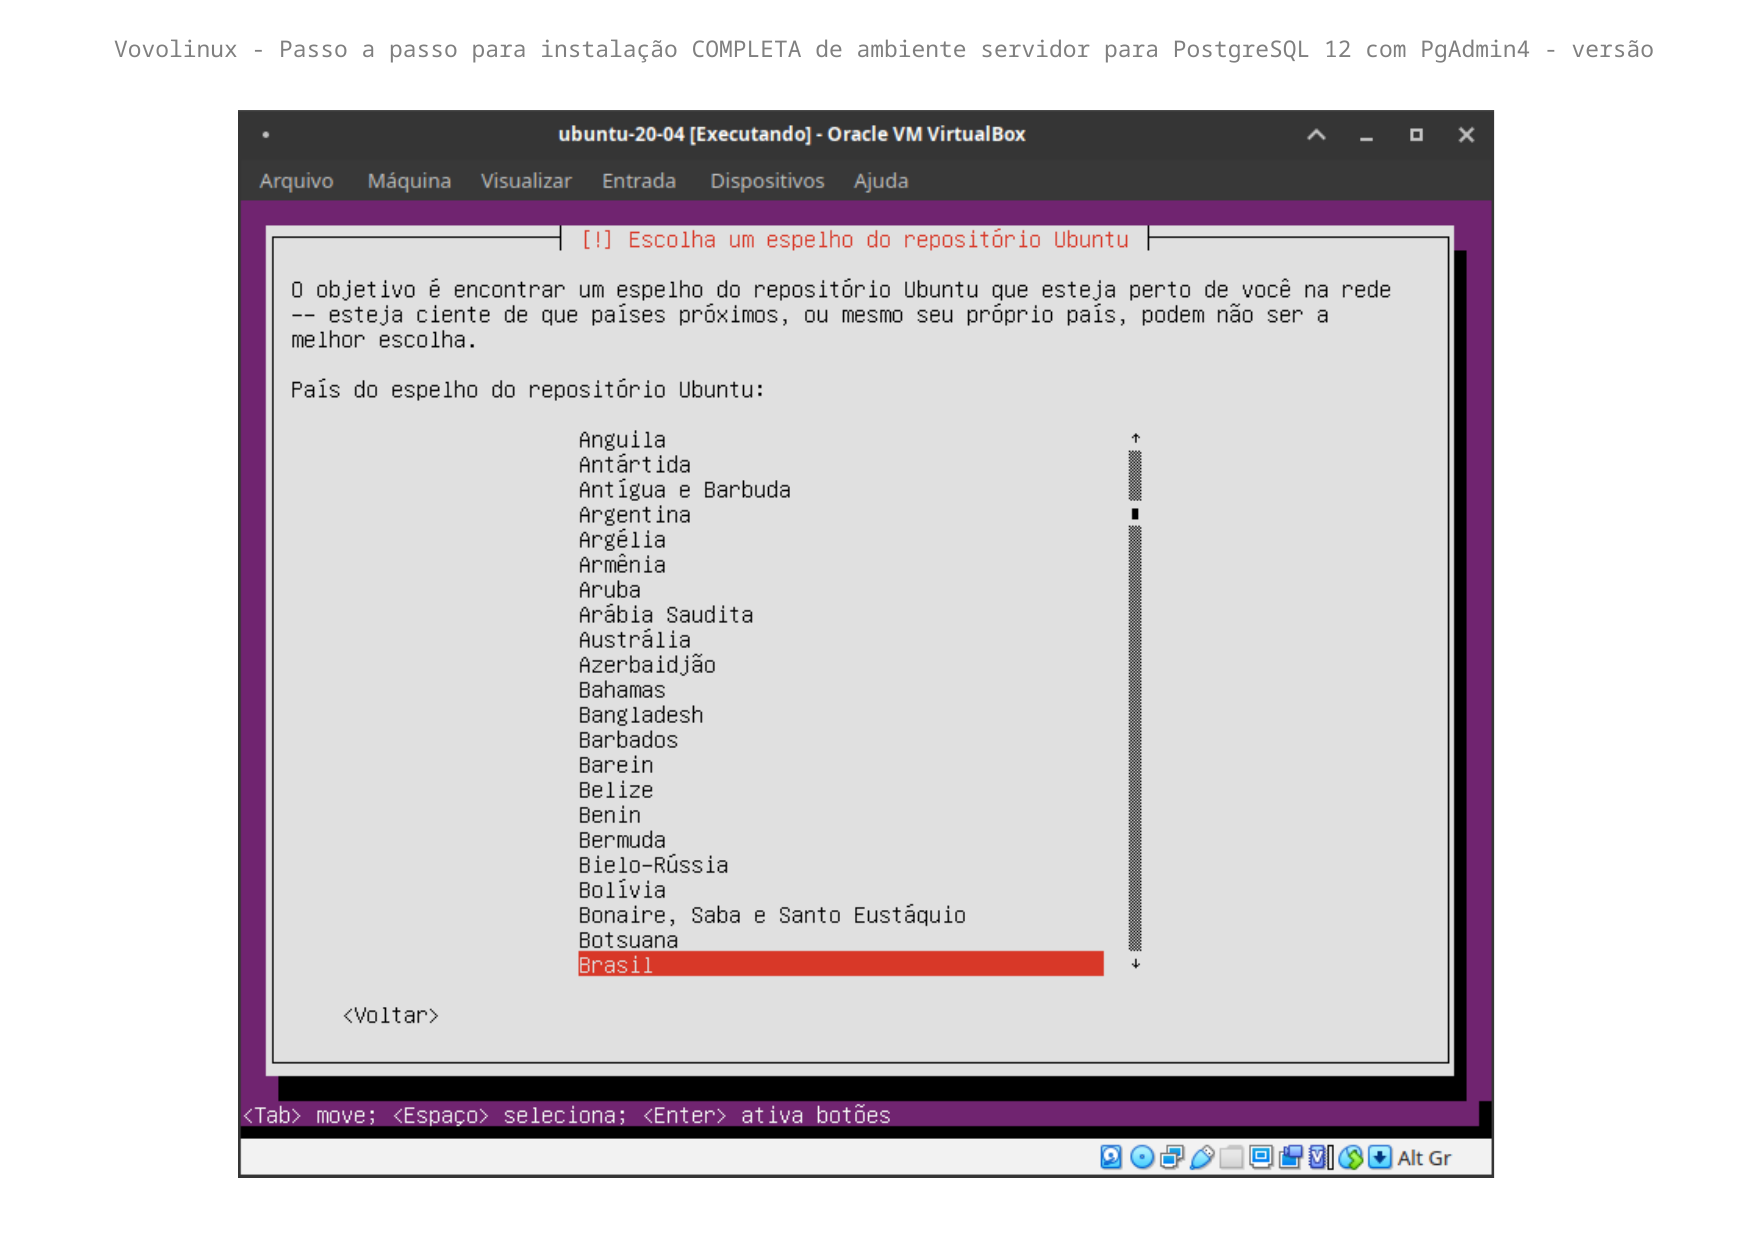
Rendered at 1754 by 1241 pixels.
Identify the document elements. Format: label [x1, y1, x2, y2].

picture [238, 110, 1495, 1178]
